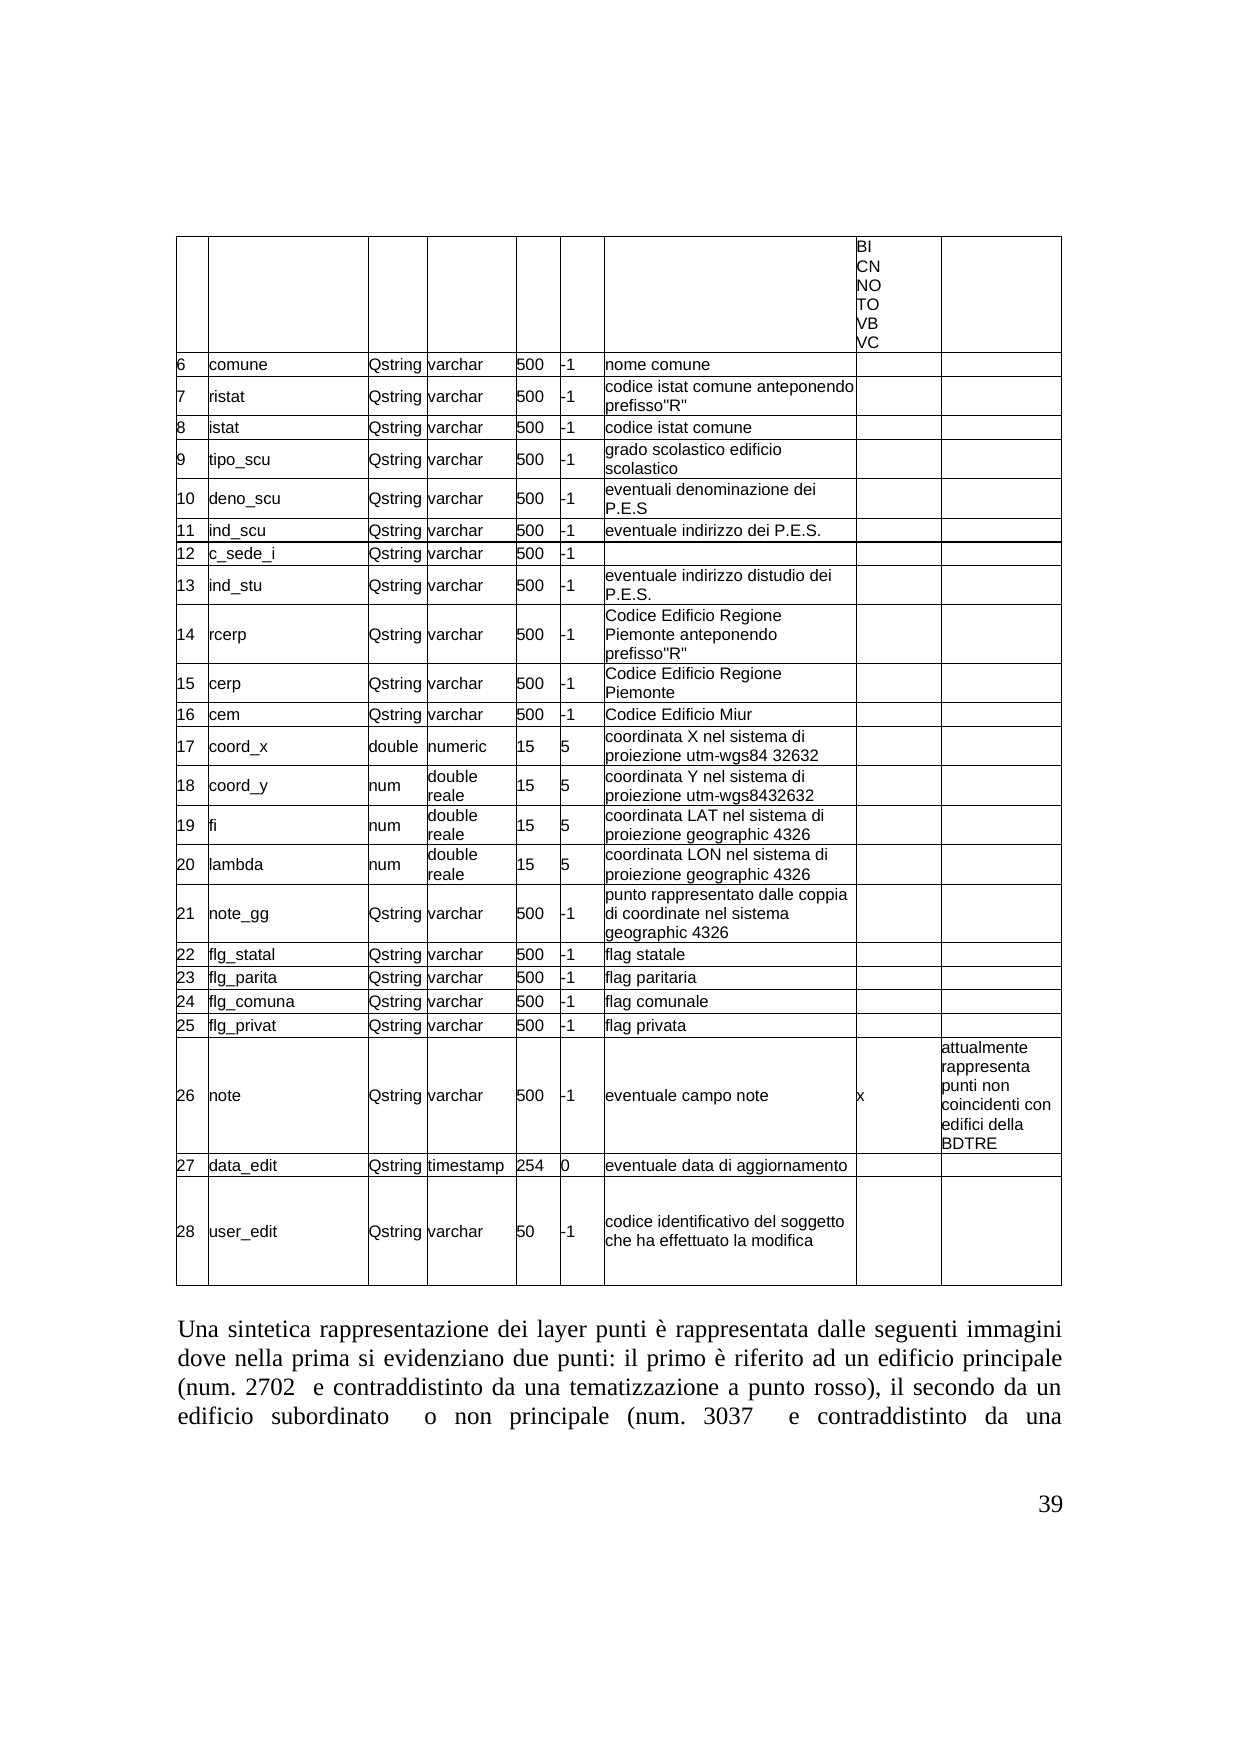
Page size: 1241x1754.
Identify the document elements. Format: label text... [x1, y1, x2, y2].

table_cell varchar [428, 353, 516, 376]
table_cell [942, 237, 1061, 352]
table_cell codice istat comune [605, 416, 856, 439]
table_cell 500 [517, 416, 560, 439]
table_cell user_edit [209, 1177, 368, 1285]
table_cell flag statale [605, 943, 856, 966]
table_cell Qstring [369, 479, 427, 518]
table_cell comune [209, 353, 368, 376]
table_cell Qstring [369, 885, 427, 942]
table_cell 8 [177, 416, 208, 439]
table_cell [942, 990, 1061, 1013]
table_cell [857, 943, 941, 966]
table_cell eventuale campo note [605, 1038, 856, 1153]
table_cell [857, 766, 941, 805]
table_cell varchar [428, 416, 516, 439]
table_cell 500 [517, 664, 560, 702]
table_cell grado scolastico edificio scolastico [605, 440, 856, 478]
table_cell flg_comuna [209, 990, 368, 1013]
table_cell varchar [428, 566, 516, 604]
table_cell [428, 237, 516, 352]
table_cell 15 [177, 664, 208, 702]
table_cell 500 [517, 1038, 560, 1153]
table_cell Qstring [369, 967, 427, 989]
table_cell -1 [561, 967, 604, 989]
table_cell flag comunale [605, 990, 856, 1013]
table_cell Qstring [369, 990, 427, 1013]
table_cell Qstring [369, 519, 427, 541]
table_cell [942, 543, 1061, 565]
table_cell 9 [177, 440, 208, 478]
table_cell -1 [561, 416, 604, 439]
table_cell ind_scu [209, 519, 368, 541]
table_cell -1 [561, 990, 604, 1013]
table_cell c_sede_i [209, 543, 368, 565]
table_cell [942, 967, 1061, 989]
table_cell 15 [517, 727, 560, 765]
table_cell [942, 353, 1061, 376]
table_cell Qstring [369, 440, 427, 478]
table_cell coord_y [209, 766, 368, 805]
table_cell Qstring [369, 664, 427, 702]
table_cell varchar [428, 479, 516, 518]
table_cell 0 [561, 1154, 604, 1176]
table_cell [942, 845, 1061, 883]
table_cell timestamp [428, 1154, 516, 1176]
table_cell [857, 1177, 941, 1285]
table_cell 7 [177, 377, 208, 415]
table_cell 500 [517, 990, 560, 1013]
table_cell [942, 664, 1061, 702]
table_cell 23 [177, 967, 208, 989]
table_cell varchar [428, 967, 516, 989]
table_cell ind_stu [209, 566, 368, 604]
table_cell flg_privat [209, 1014, 368, 1037]
table_cell [942, 806, 1061, 844]
table_cell varchar [428, 943, 516, 966]
table_cell -1 [561, 1014, 604, 1037]
table_cell -1 [561, 605, 604, 663]
table_cell Codice Edificio Regione Piemonte anteponendo prefisso"R" [605, 605, 856, 663]
table_cell deno_scu [209, 479, 368, 518]
table_cell [942, 1154, 1061, 1176]
table_cell flag paritaria [605, 967, 856, 989]
table_cell 500 [517, 885, 560, 942]
table_cell Qstring [369, 1154, 427, 1176]
table_cell varchar [428, 377, 516, 415]
table_cell -1 [561, 1177, 604, 1285]
table_cell punto rappresentato dalle coppia di coordinate nel sistema geographic 4326 [605, 885, 856, 942]
table_cell 16 [177, 703, 208, 726]
table_cell varchar [428, 543, 516, 565]
table_cell 24 [177, 990, 208, 1013]
table_cell coordinata LAT nel sistema di proiezione geographic 4326 [605, 806, 856, 844]
table_cell 25 [177, 1014, 208, 1037]
table_cell 500 [517, 605, 560, 663]
table_cell double [369, 727, 427, 765]
table_cell [177, 237, 208, 352]
table_cell [857, 566, 941, 604]
table_cell [942, 885, 1061, 942]
table_cell [857, 605, 941, 663]
table_cell [605, 237, 856, 352]
table_cell Qstring [369, 605, 427, 663]
table_cell fi [209, 806, 368, 844]
table_cell [857, 990, 941, 1013]
table_cell 15 [517, 845, 560, 883]
table_cell -1 [561, 1038, 604, 1153]
table_cell [857, 806, 941, 844]
table_cell 15 [517, 766, 560, 805]
table_cell 6 [177, 353, 208, 376]
table_cell 14 [177, 605, 208, 663]
table_cell 21 [177, 885, 208, 942]
table_cell nome comune [605, 353, 856, 376]
table_cell varchar [428, 1014, 516, 1037]
table_cell [942, 1014, 1061, 1037]
table_cell x [857, 1038, 941, 1153]
table_cell eventuali denominazione dei P.E.S [605, 479, 856, 518]
table_cell Qstring [369, 943, 427, 966]
table_cell 5 [561, 806, 604, 844]
table_cell 22 [177, 943, 208, 966]
table_cell data_edit [209, 1154, 368, 1176]
table_cell flg_parita [209, 967, 368, 989]
table_cell rcerp [209, 605, 368, 663]
table_cell double reale [428, 845, 516, 883]
table_cell codice istat comune anteponendo prefisso"R" [605, 377, 856, 415]
table_cell coordinata Y nel sistema di proiezione utm-wgs8432632 [605, 766, 856, 805]
table_cell 5 [561, 845, 604, 883]
table_cell 13 [177, 566, 208, 604]
table_cell -1 [561, 664, 604, 702]
table_cell [857, 519, 941, 541]
table_cell lambda [209, 845, 368, 883]
table_cell coordinata LON nel sistema di proiezione geographic 4326 [605, 845, 856, 883]
table_cell varchar [428, 519, 516, 541]
table_cell [517, 237, 560, 352]
table_cell -1 [561, 943, 604, 966]
table_cell 500 [517, 543, 560, 565]
table_cell num [369, 766, 427, 805]
table_cell -1 [561, 479, 604, 518]
table_cell numeric [428, 727, 516, 765]
table_cell [369, 237, 427, 352]
table_cell -1 [561, 703, 604, 726]
table_cell varchar [428, 1038, 516, 1153]
table_cell num [369, 845, 427, 883]
table_cell flag privata [605, 1014, 856, 1037]
table_cell Qstring [369, 1014, 427, 1037]
table_cell istat [209, 416, 368, 439]
table_cell [857, 885, 941, 942]
table_cell [857, 703, 941, 726]
table_cell coordinata X nel sistema di proiezione utm-wgs84 32632 [605, 727, 856, 765]
table_cell [857, 479, 941, 518]
table_cell 17 [177, 727, 208, 765]
table_cell [942, 703, 1061, 726]
table_cell varchar [428, 1177, 516, 1285]
table_cell 500 [517, 353, 560, 376]
table_cell Codice Edificio Miur [605, 703, 856, 726]
table_cell [857, 440, 941, 478]
table_cell [857, 1014, 941, 1037]
table_cell 500 [517, 566, 560, 604]
table_cell -1 [561, 377, 604, 415]
table_cell 500 [517, 703, 560, 726]
table_cell Qstring [369, 377, 427, 415]
table_cell [605, 543, 856, 565]
table_cell note_gg [209, 885, 368, 942]
table_cell [857, 664, 941, 702]
table_cell 26 [177, 1038, 208, 1153]
table_cell -1 [561, 353, 604, 376]
table_cell [942, 479, 1061, 518]
table_cell [857, 353, 941, 376]
table_cell -1 [561, 543, 604, 565]
table_cell [942, 519, 1061, 541]
table_cell varchar [428, 885, 516, 942]
table_cell 500 [517, 479, 560, 518]
table_cell 500 [517, 440, 560, 478]
table_cell 50 [517, 1177, 560, 1285]
table_cell 12 [177, 543, 208, 565]
table_cell [857, 845, 941, 883]
table_cell [561, 237, 604, 352]
table_cell 15 [517, 806, 560, 844]
table_cell double reale [428, 806, 516, 844]
table_cell [942, 377, 1061, 415]
table_cell [209, 237, 368, 352]
table_cell [942, 943, 1061, 966]
table_cell varchar [428, 990, 516, 1013]
table_cell varchar [428, 703, 516, 726]
table_cell [857, 416, 941, 439]
table_cell [942, 416, 1061, 439]
table_cell [857, 1154, 941, 1176]
table_cell [942, 1177, 1061, 1285]
table_cell Qstring [369, 1038, 427, 1153]
table_cell 500 [517, 377, 560, 415]
table_cell [857, 543, 941, 565]
table_cell [857, 727, 941, 765]
table_cell [942, 566, 1061, 604]
table_cell note [209, 1038, 368, 1153]
table_cell Qstring [369, 353, 427, 376]
table_cell num [369, 806, 427, 844]
table_cell 20 [177, 845, 208, 883]
table_cell double reale [428, 766, 516, 805]
table_cell BI CN NO TO VB VC [857, 237, 941, 352]
table_cell 5 [561, 727, 604, 765]
table_cell varchar [428, 664, 516, 702]
table_cell 18 [177, 766, 208, 805]
table_cell Qstring [369, 703, 427, 726]
table_cell 500 [517, 519, 560, 541]
table_cell [857, 377, 941, 415]
table_cell 254 [517, 1154, 560, 1176]
table_cell Qstring [369, 566, 427, 604]
table_cell 19 [177, 806, 208, 844]
table_cell -1 [561, 519, 604, 541]
table_cell [942, 440, 1061, 478]
table_cell 500 [517, 1014, 560, 1037]
table_cell [942, 605, 1061, 663]
table_cell eventuale data di aggiornamento [605, 1154, 856, 1176]
table_cell [942, 727, 1061, 765]
table_cell ristat [209, 377, 368, 415]
table_cell codice identificativo del soggetto che ha effettuato la modifica [605, 1177, 856, 1285]
table_cell 10 [177, 479, 208, 518]
table_cell cerp [209, 664, 368, 702]
table_cell -1 [561, 440, 604, 478]
table_cell 11 [177, 519, 208, 541]
table_cell varchar [428, 605, 516, 663]
table_cell eventuale indirizzo dei P.E.S. [605, 519, 856, 541]
table_cell eventuale indirizzo distudio dei P.E.S. [605, 566, 856, 604]
table_cell cem [209, 703, 368, 726]
table_cell Qstring [369, 416, 427, 439]
table_cell Codice Edificio Regione Piemonte [605, 664, 856, 702]
table_cell 5 [561, 766, 604, 805]
table_cell 28 [177, 1177, 208, 1285]
table_cell [857, 967, 941, 989]
table_cell varchar [428, 440, 516, 478]
table_cell tipo_scu [209, 440, 368, 478]
table_cell -1 [561, 566, 604, 604]
table_cell 500 [517, 967, 560, 989]
text Una sintetica rappresentazione dei layer punti è rappresentata dalle seguenti immagini dove nella prima si evidenziano due punti: il primo è riferito ad un edificio principale (num. 2702 e contraddistinto da una tematizzazione a punto rosso), il secondo da un edificio subordinato o non principale (num. 3037 e contraddistinto da una [177, 1314, 1063, 1429]
table_cell Qstring [369, 1177, 427, 1285]
table_cell [942, 766, 1061, 805]
table_cell 500 [517, 943, 560, 966]
table_cell Qstring [369, 543, 427, 565]
table_cell 27 [177, 1154, 208, 1176]
table_cell coord_x [209, 727, 368, 765]
table_cell attualmente rappresenta punti non coincidenti con edifici della BDTRE [942, 1038, 1061, 1153]
table_cell -1 [561, 885, 604, 942]
table_cell flg_statal [209, 943, 368, 966]
